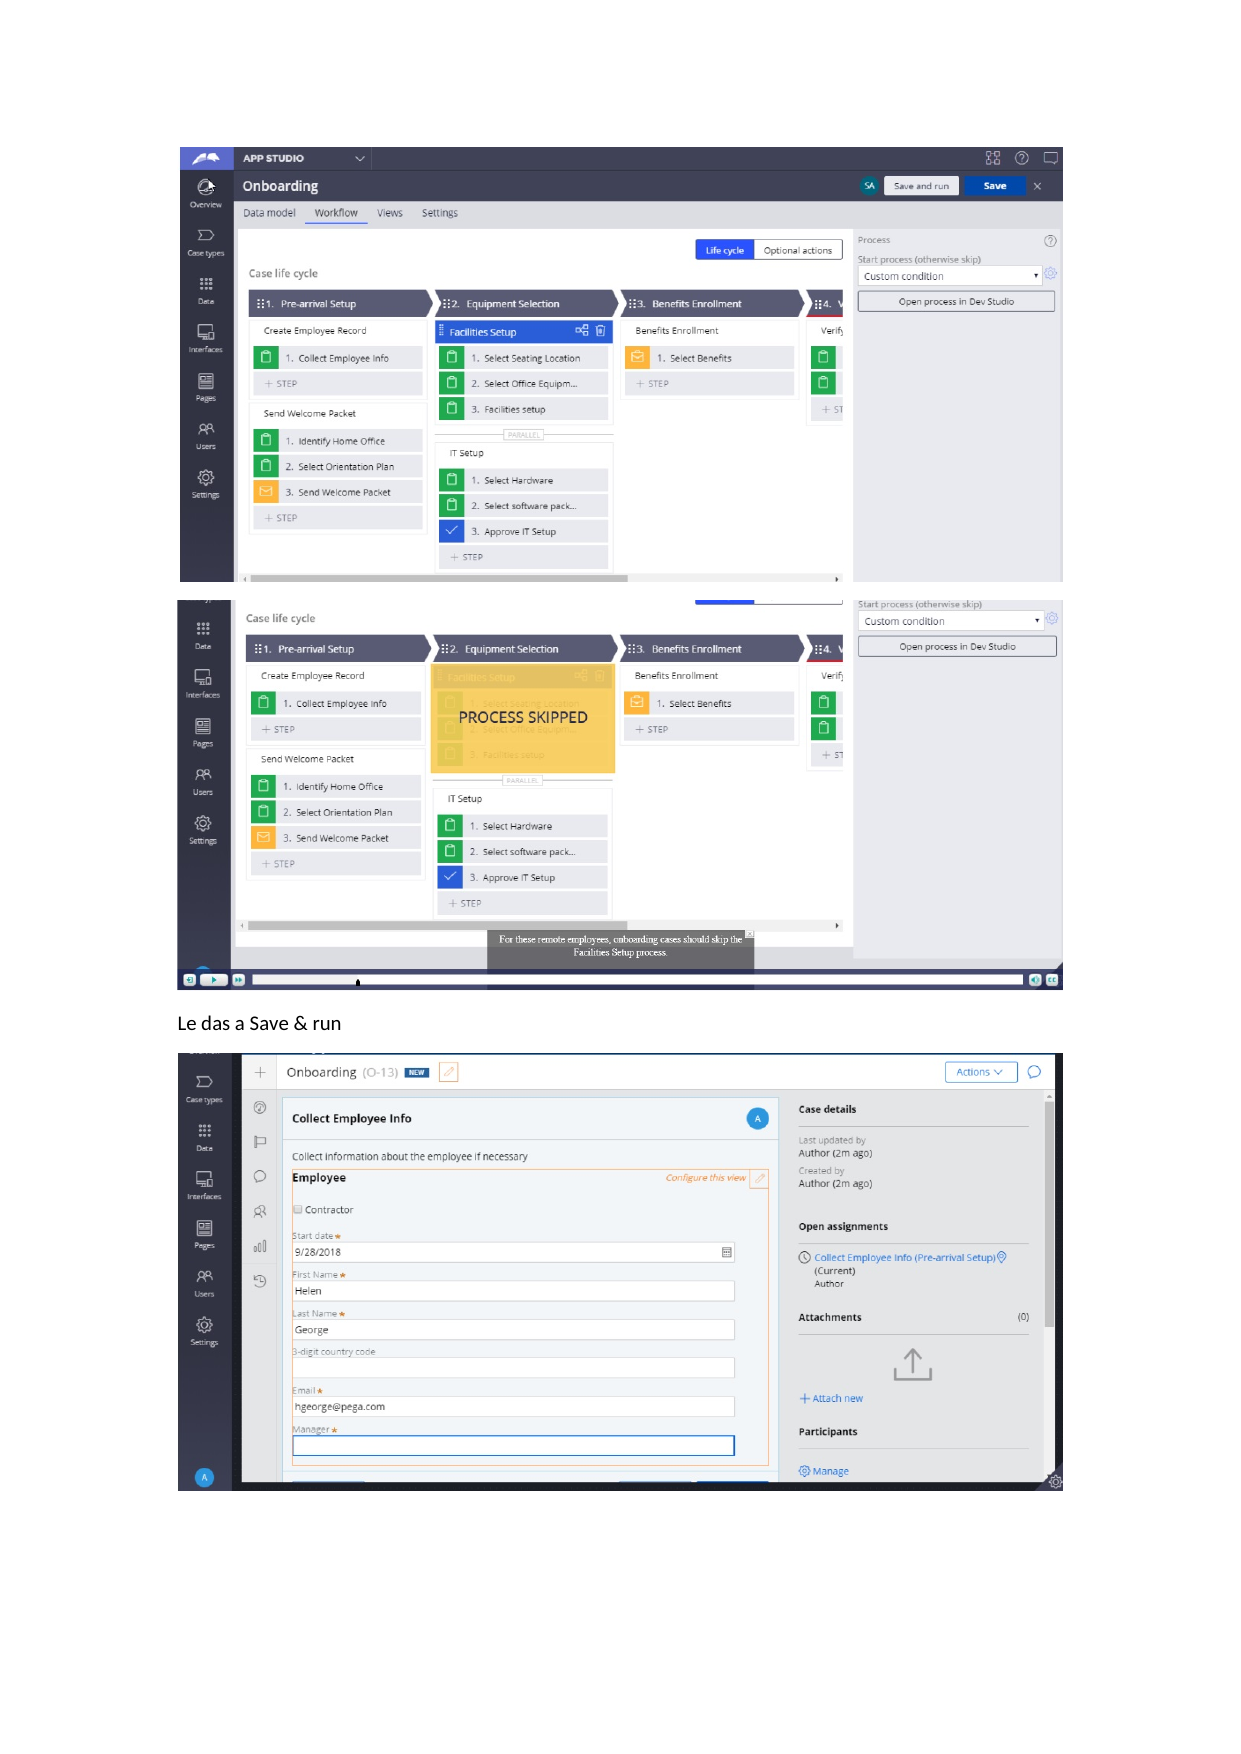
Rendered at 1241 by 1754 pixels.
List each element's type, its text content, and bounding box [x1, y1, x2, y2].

picture [177, 1053, 1063, 1491]
picture [177, 600, 1063, 991]
text Le das a Save & run [177, 1010, 1063, 1035]
picture [177, 147, 1063, 582]
